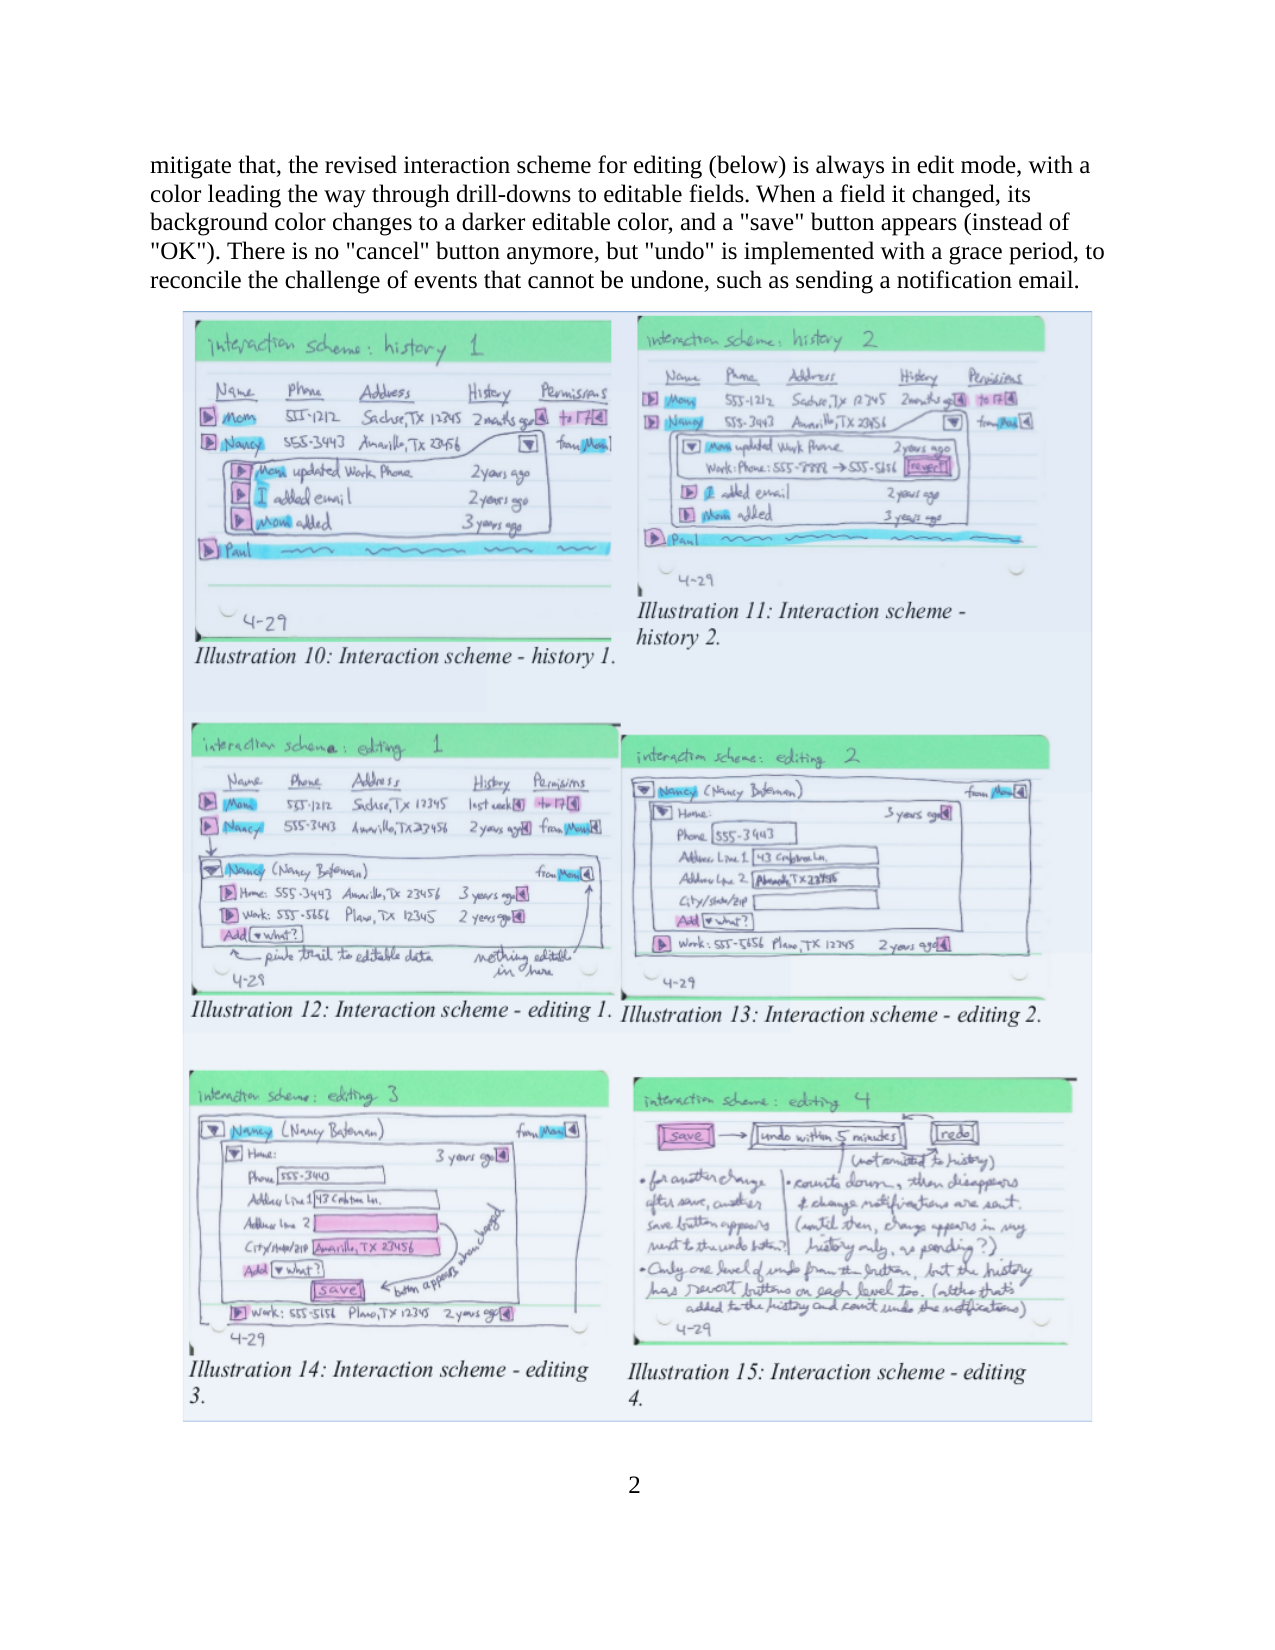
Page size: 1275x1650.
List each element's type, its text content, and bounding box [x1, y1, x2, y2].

picture [182, 311, 1093, 1422]
text mitigate that, the revised interaction scheme for editing (below) is always in edit mode, with a color leading the way through drill-downs to editable fields. When a field it changed, its background color changes to a darker editable color, and a "save" button appears (instead of "OK"). There is no "cancel" button anymore, but "undo" is implemented with a grace period, to reconcile the challenge of events that cannot be undone, such as sending a notification email. [150, 150, 1125, 294]
